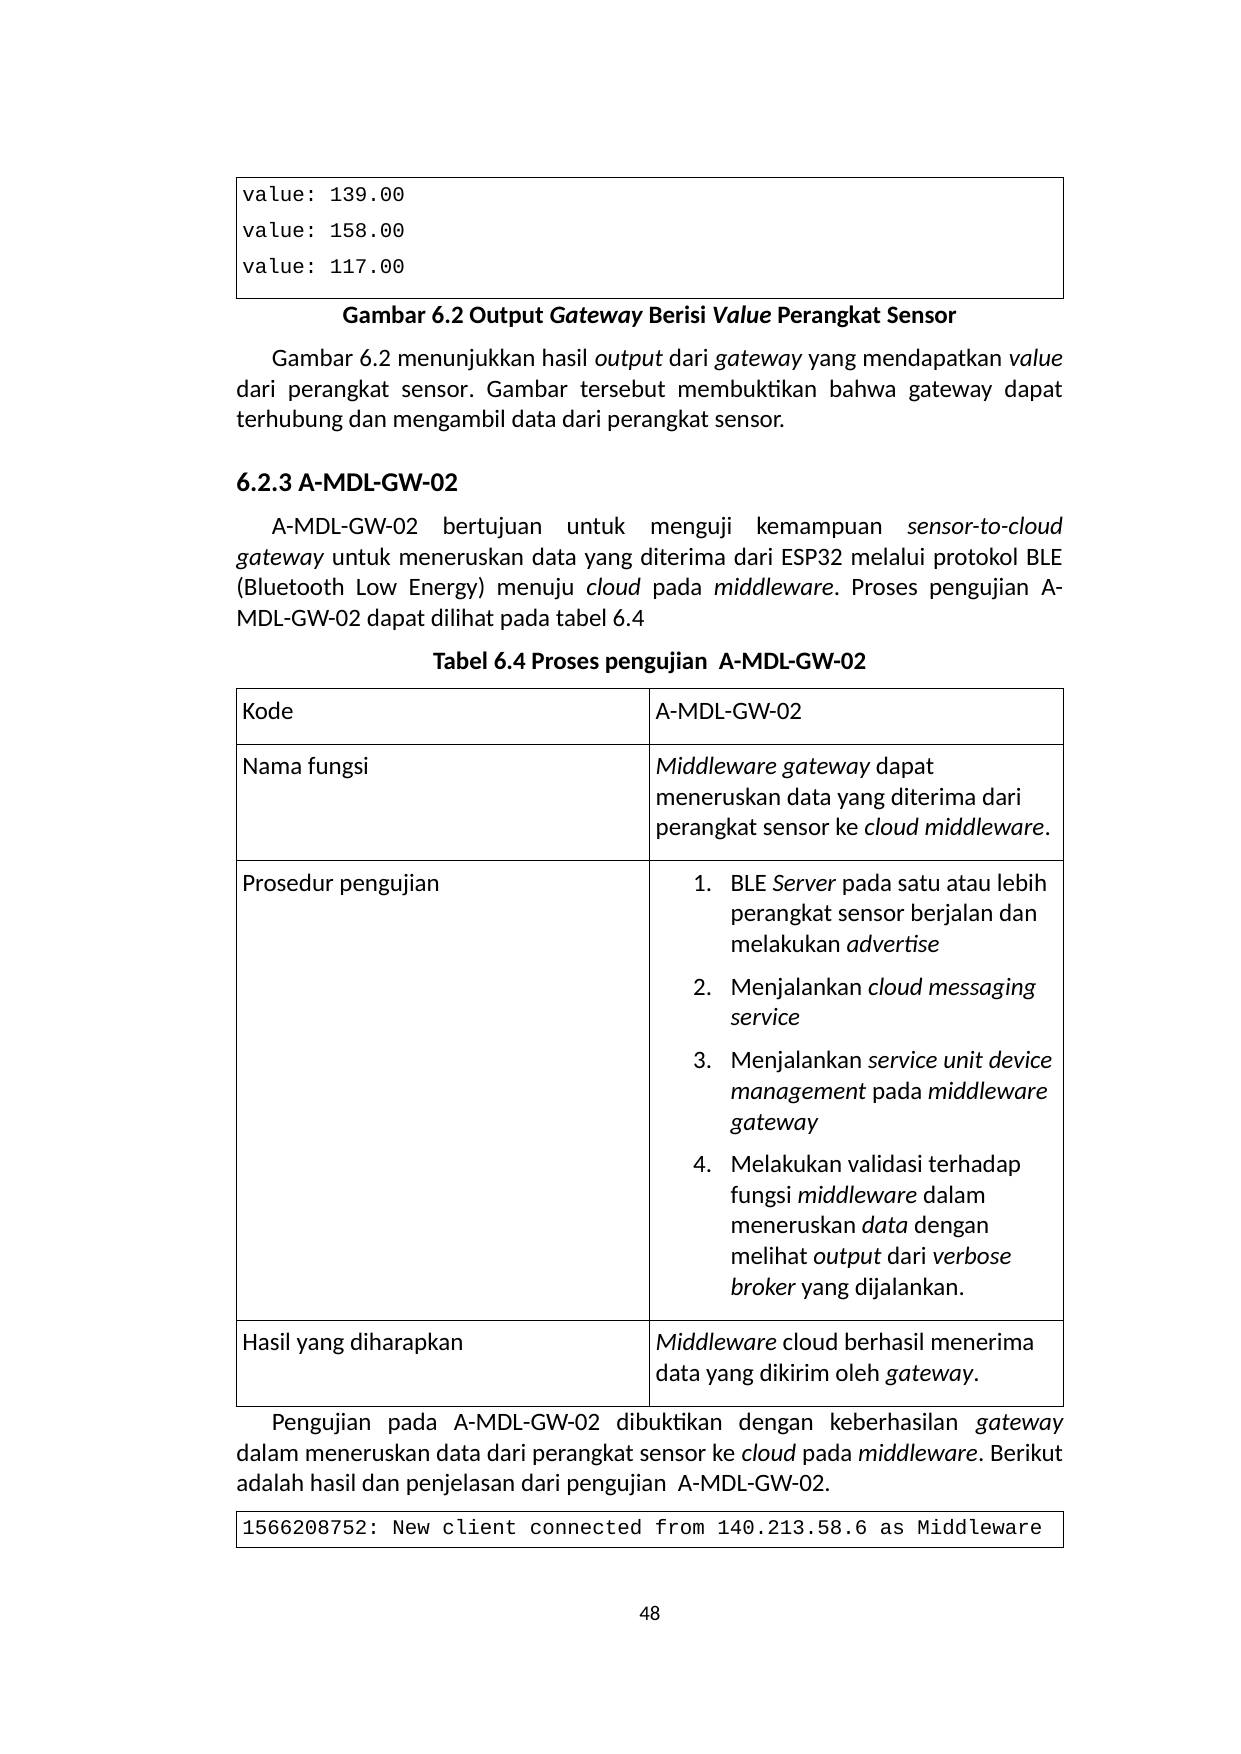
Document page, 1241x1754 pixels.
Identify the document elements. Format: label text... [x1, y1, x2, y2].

table_cell BLE Server pada satu atau lebih perangkat sensor berjalan dan melakukan advertise Menjalankan cloud messaging service Menjalankan service unit device management pada middleware gateway Melakukan validasi terhadap fungsi middleware dalam meneruskan data dengan melihat output dari verbose broker yang dijalankan. [650, 861, 1063, 1319]
table_header 1566208752: New client connected from 140.213.58.6 as Middleware [237, 1512, 1063, 1547]
table_cell Hasil yang diharapkan [237, 1321, 649, 1406]
table_header Kode [237, 689, 649, 744]
table_cell Prosedur pengujian [237, 861, 649, 1319]
table_cell Nama fungsi [237, 745, 649, 860]
table_header A-MDL-GW-02 [650, 689, 1063, 744]
table_cell Middleware gateway dapat meneruskan data yang diterima dari perangkat sensor ke cloud middleware. [650, 745, 1063, 860]
text Pengujian pada A-MDL-GW-02 dibuktikan dengan keberhasilan gateway dalam meneruskan data dari perangkat sensor ke cloud pada middleware. Berikut adalah hasil dan penjelasan dari pengujian A-MDL-GW-02. [236, 1407, 1063, 1498]
text A-MDL-GW-02 bertujuan untuk menguji kemampuan sensor-to-cloud gateway untuk meneruskan data yang diterima dari ESP32 melalui protokol BLE (Bluetooth Low Energy) menuju cloud pada middleware. Proses pengujian A-MDL-GW-02 dapat dilihat pada tabel 6.4 [236, 511, 1063, 633]
text Tabel ‎6.4 Proses pengujian A-MDL-GW-02 [236, 645, 1063, 676]
list Gambar ‎6.2 Output Gateway Berisi Value Perangkat Sensor [236, 299, 1063, 330]
text Gambar 6.2 menunjukkan hasil output dari gateway yang mendapatkan value dari perangkat sensor. Gambar tersebut membuktikan bahwa gateway dapat terhubung dan mengambil data dari perangkat sensor. [236, 342, 1063, 434]
subtitle A-MDL-GW-02 [236, 465, 1063, 498]
table_header value: 139.00 value: 158.00 value: 117.00 [237, 178, 1063, 298]
table_cell Middleware cloud berhasil menerima data yang dikirim oleh gateway. [650, 1321, 1063, 1406]
